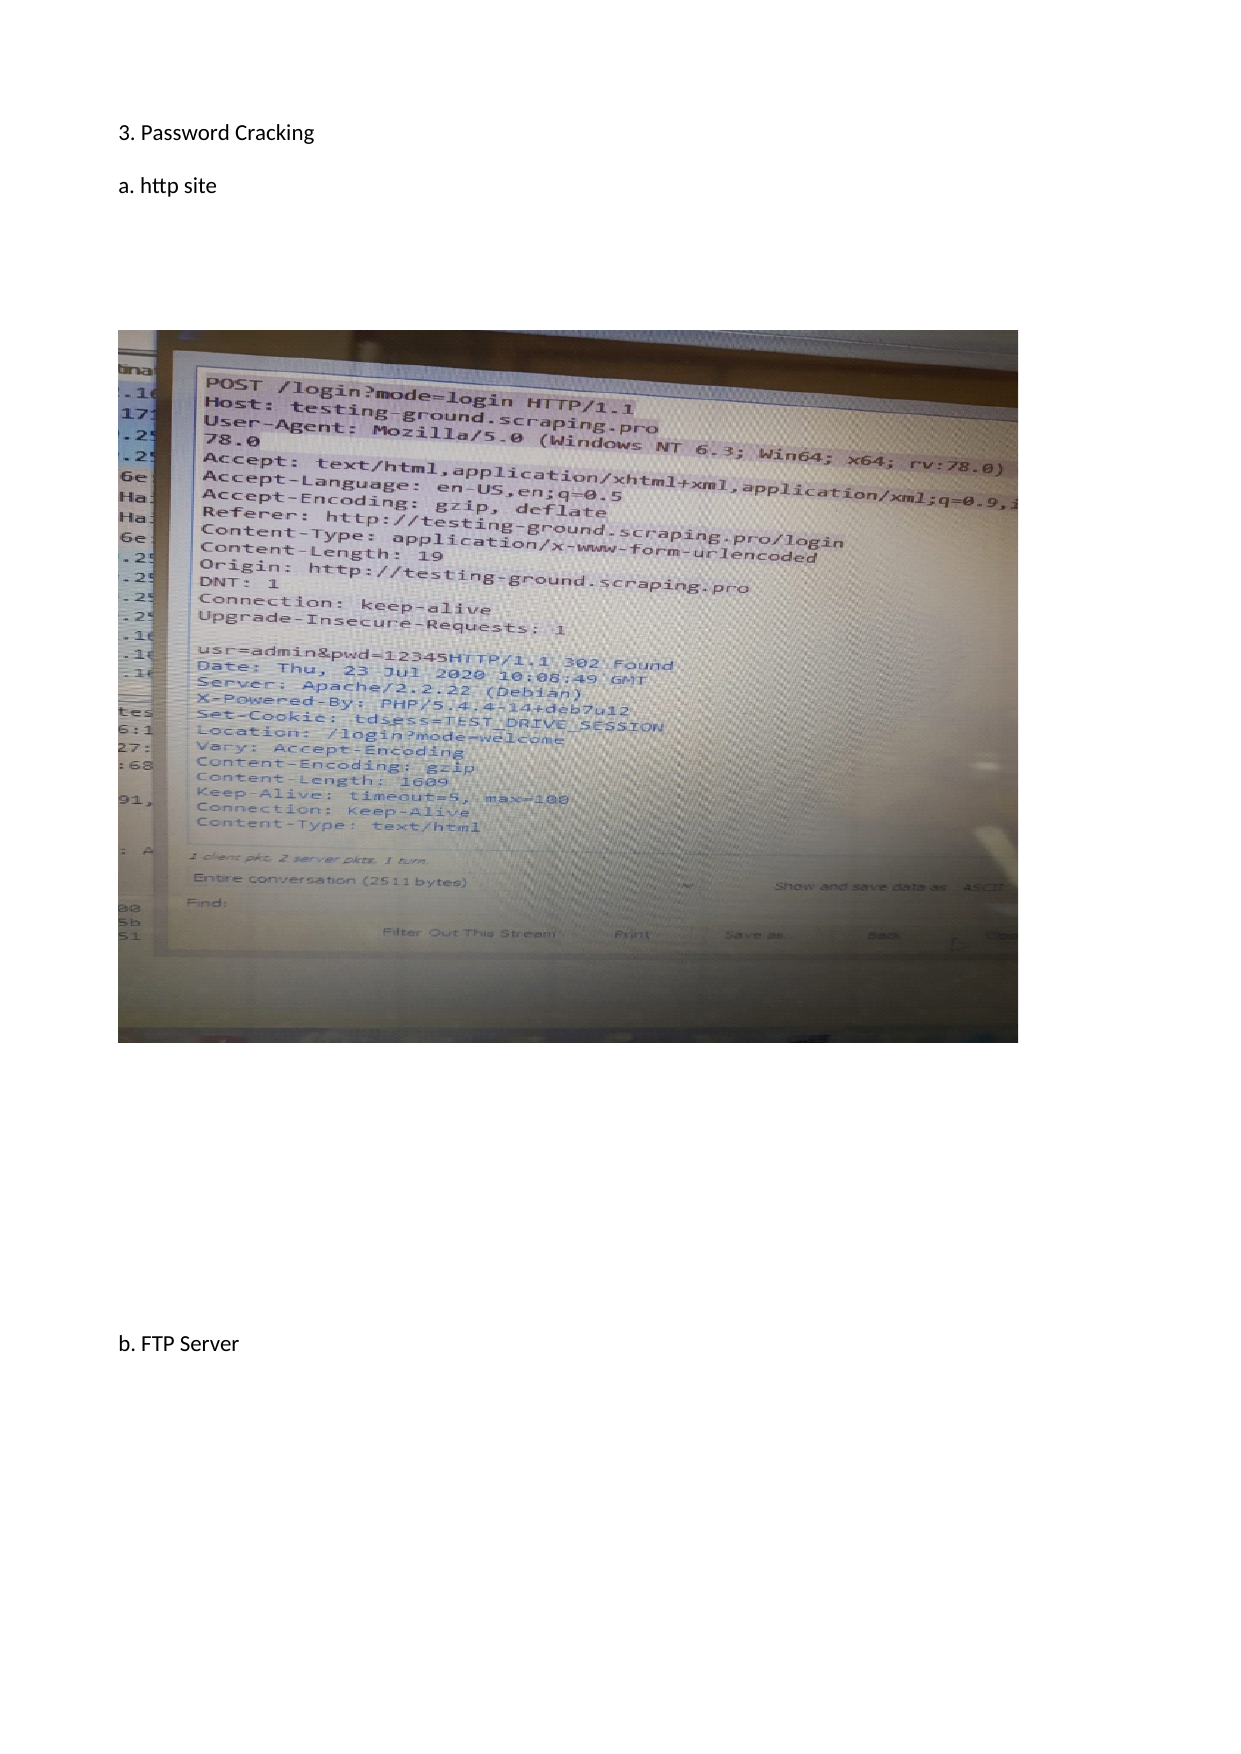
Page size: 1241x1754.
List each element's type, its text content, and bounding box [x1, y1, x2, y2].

text b. FTP Server [118, 1329, 1122, 1357]
text 3. Password Cracking [118, 118, 1122, 146]
text a. http site [118, 171, 1122, 199]
